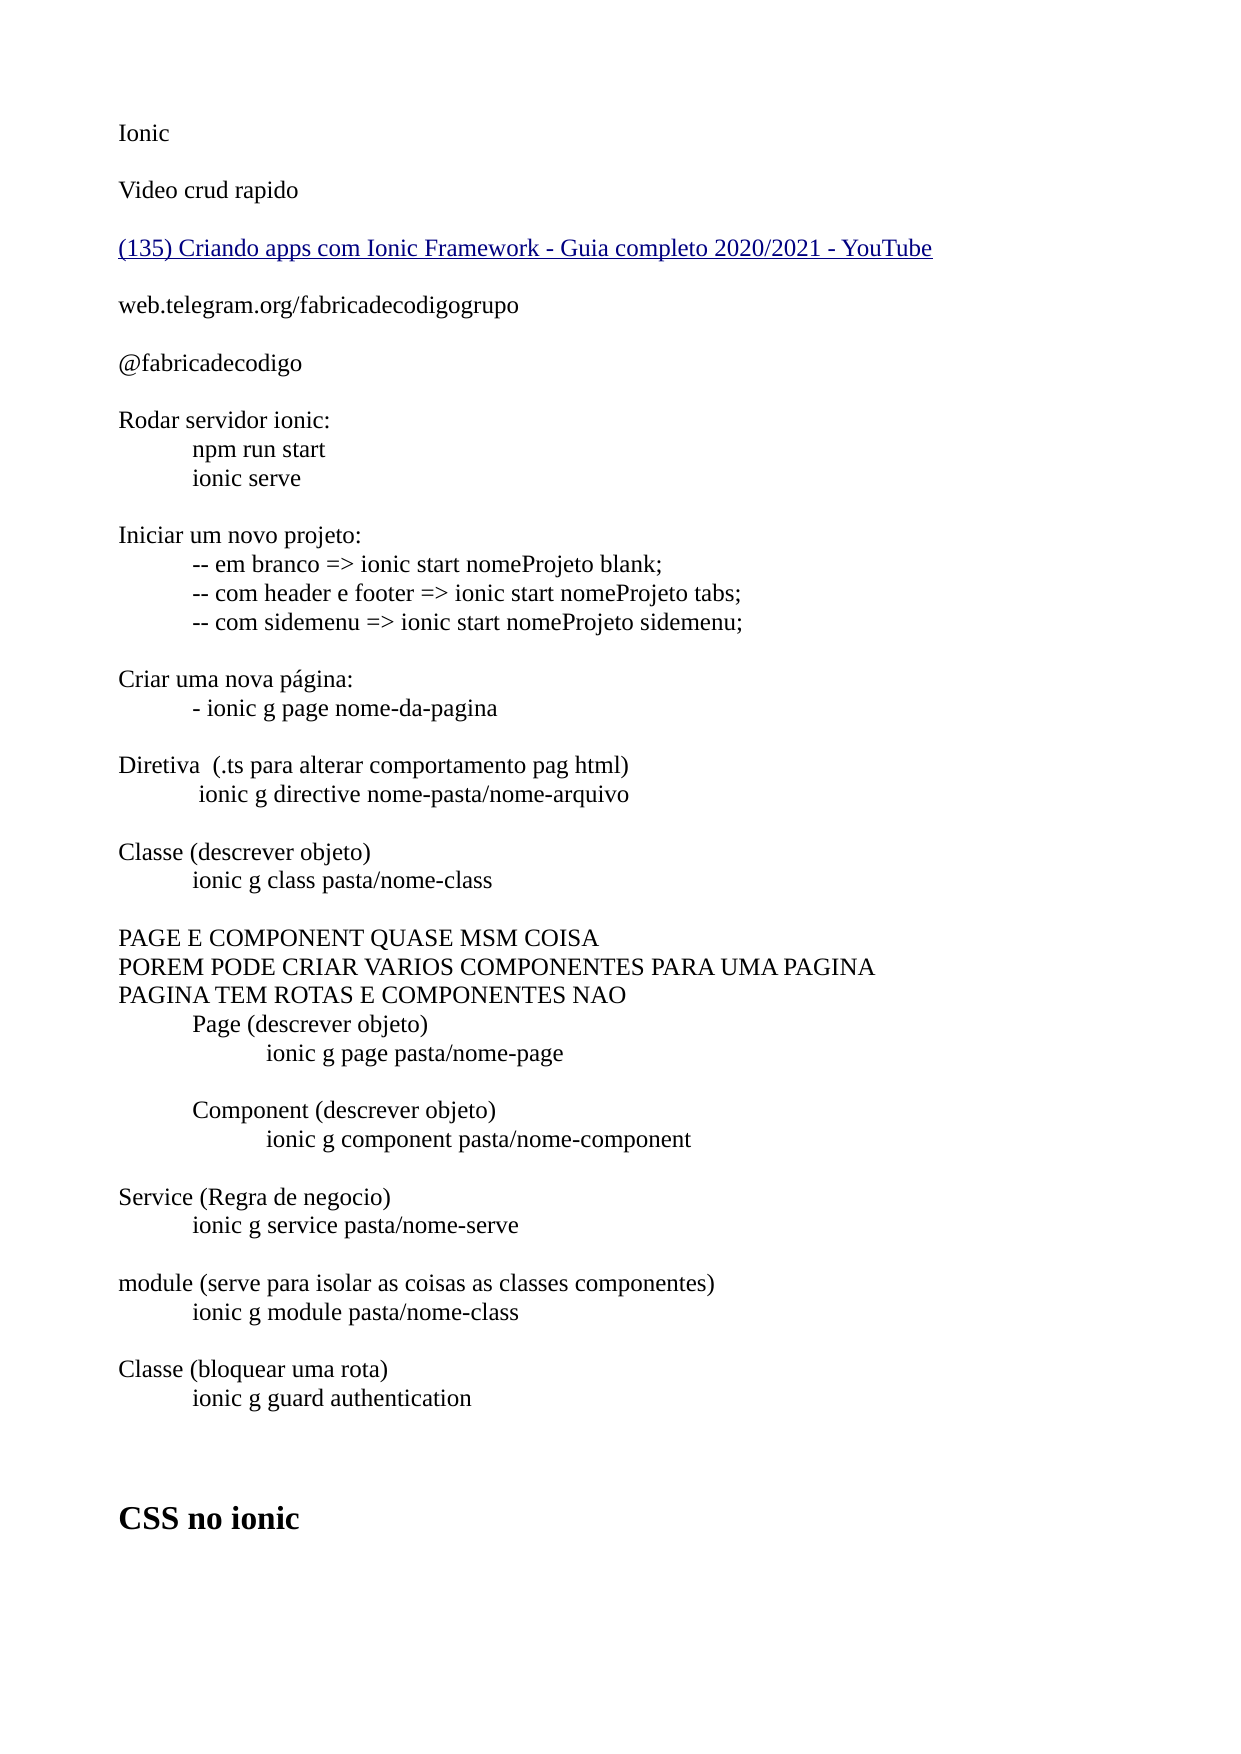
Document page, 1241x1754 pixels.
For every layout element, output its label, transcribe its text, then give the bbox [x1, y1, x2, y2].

text @fabricadecodigo [118, 348, 1122, 377]
text ionic g module pasta/nome-class [118, 1297, 1122, 1326]
text PAGINA TEM ROTAS E COMPONENTES NAO [118, 981, 1122, 1009]
text ionic g page pasta/nome-page [118, 1038, 1122, 1067]
text ionic serve [118, 463, 1122, 492]
text Ionic [118, 118, 1122, 147]
text ionic g component pasta/nome-component [118, 1124, 1122, 1153]
text CSS no ionic [118, 1498, 1122, 1536]
text (135) Criando apps com Ionic Framework - Guia completo 2020/2021 - YouTube [118, 233, 1122, 262]
text npm run start [118, 434, 1122, 463]
text web.telegram.org/fabricadecodigogrupo [118, 291, 1122, 319]
text Service (Regra de negocio) [118, 1182, 1122, 1211]
text - ionic g page nome-da-pagina [118, 693, 1122, 722]
text POREM PODE CRIAR VARIOS COMPONENTES PARA UMA PAGINA [118, 952, 1122, 981]
text -- em branco => ionic start nomeProjeto blank; [118, 549, 1122, 578]
text ionic g directive nome-pasta/nome-arquivo [118, 779, 1122, 808]
text ionic g class pasta/nome-class [118, 866, 1122, 894]
text module (serve para isolar as coisas as classes componentes) [118, 1268, 1122, 1297]
text Diretiva (.ts para alterar comportamento pag html) [118, 751, 1122, 779]
text Classe (bloquear uma rota) [118, 1354, 1122, 1383]
text ionic g guard authentication [118, 1383, 1122, 1412]
text Iniciar um novo projeto: [118, 521, 1122, 549]
text Criar uma nova página: [118, 664, 1122, 693]
text Page (descrever objeto) [118, 1009, 1122, 1038]
text Component (descrever objeto) [118, 1096, 1122, 1124]
text Video crud rapido [118, 176, 1122, 204]
text -- com sidemenu => ionic start nomeProjeto sidemenu; [118, 607, 1122, 636]
text PAGE E COMPONENT QUASE MSM COISA [118, 923, 1122, 952]
text Classe (descrever objeto) [118, 837, 1122, 866]
text ionic g service pasta/nome-serve [118, 1211, 1122, 1239]
text Rodar servidor ionic: [118, 406, 1122, 434]
text -- com header e footer => ionic start nomeProjeto tabs; [118, 578, 1122, 607]
